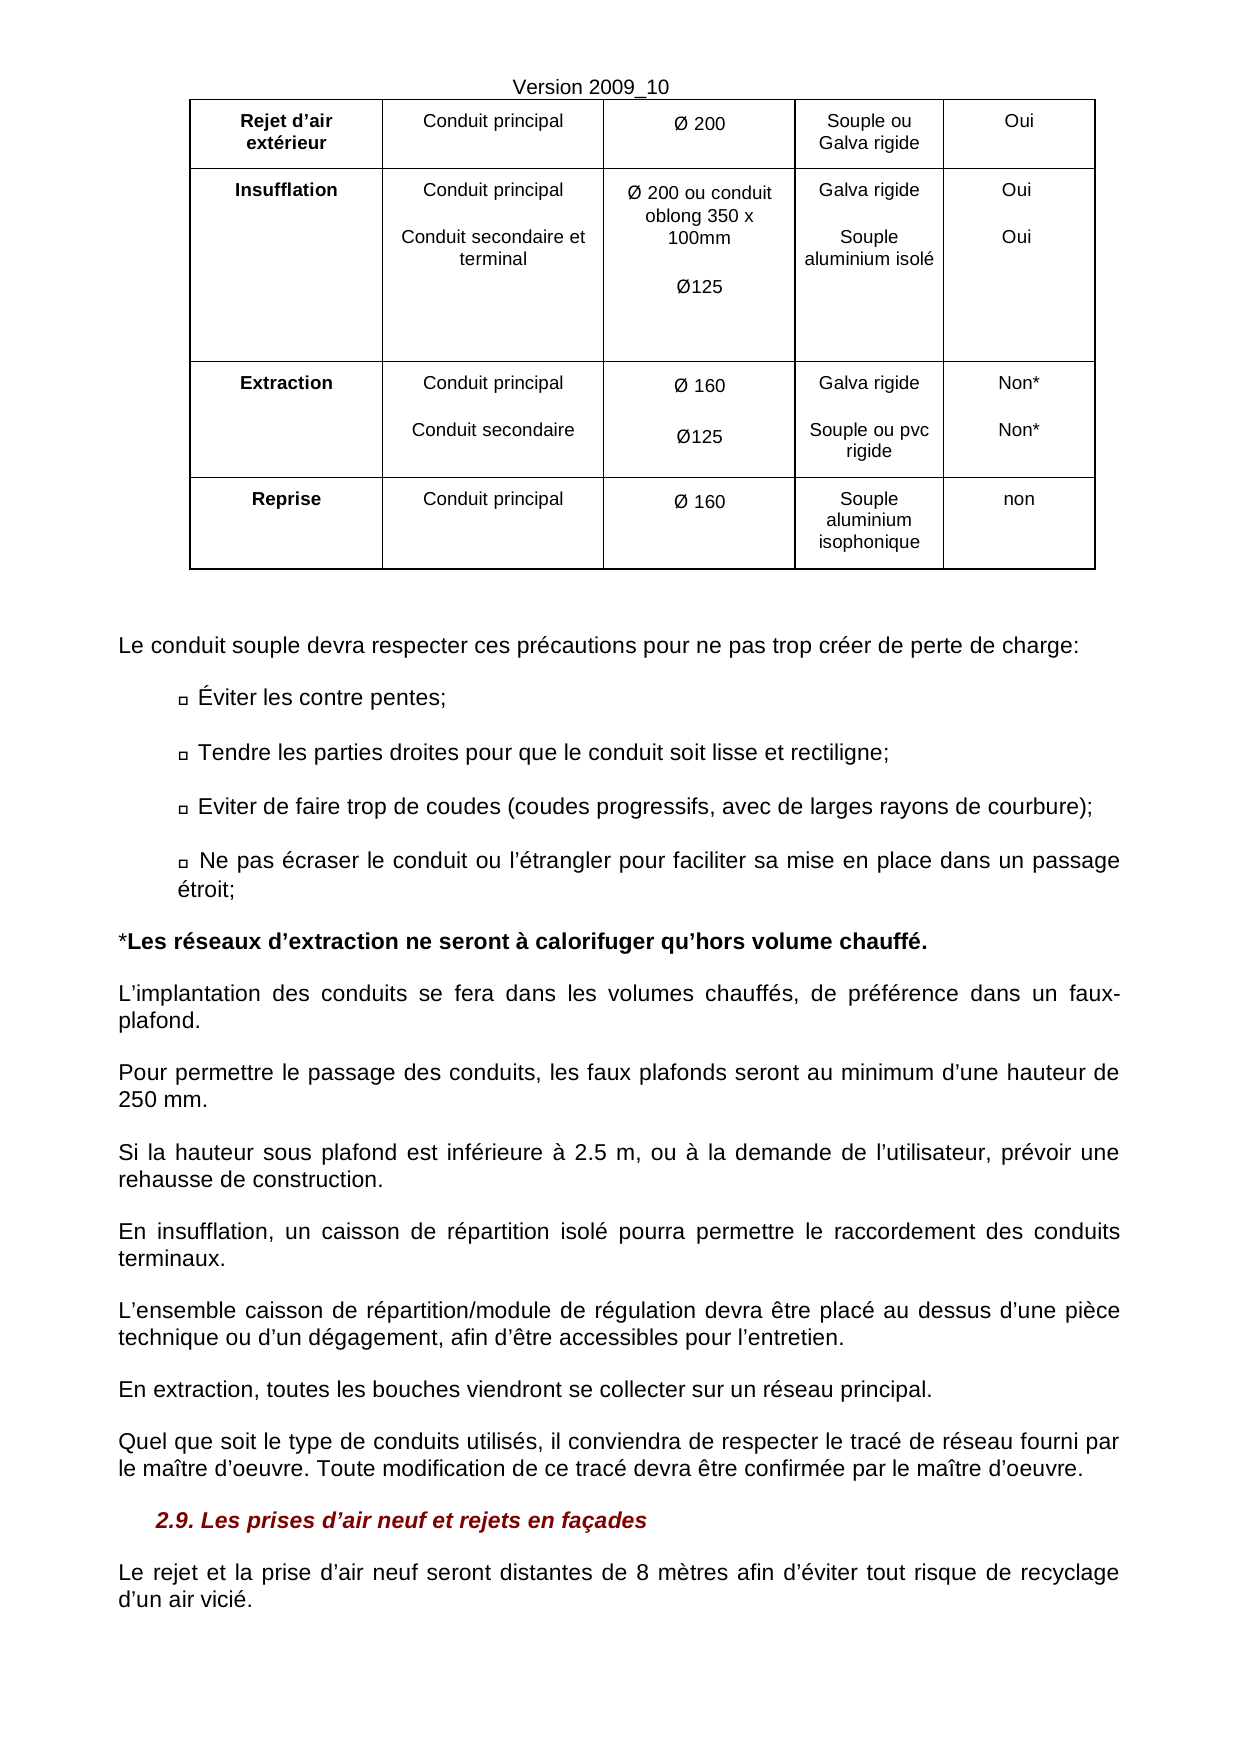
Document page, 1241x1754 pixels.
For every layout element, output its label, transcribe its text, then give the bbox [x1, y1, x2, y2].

table_cell Ø 200 ou conduit oblong 350 x 100mm Ø125 [604, 169, 794, 361]
text Quel que soit le type de conduits utilisés, il conviendra de respecter le tracé de réseau fourni par le maître d’oeuvre. Toute modification de ce tracé devra être confirmée par le maître d’oeuvre. [118, 1427, 1122, 1482]
table_cell Rejet d’air extérieur [191, 100, 382, 168]
text Pour permettre le passage des conduits, les faux plafonds seront au minimum d’une hauteur de 250 mm. [118, 1059, 1122, 1113]
text  Éviter les contre pentes; [118, 684, 1122, 713]
table_cell Souple aluminium isophonique [796, 478, 943, 567]
text  Ne pas écraser le conduit ou l’étrangler pour faciliter sa mise en place dans un passage étroit; [118, 846, 1122, 902]
table_cell Insufflation [191, 169, 382, 361]
table_cell Conduit principal Conduit secondaire et terminal [383, 169, 603, 361]
table_cell Galva rigide Souple ou pvc rigide [796, 362, 943, 477]
table_cell Souple ou Galva rigide [796, 100, 943, 168]
table_cell Oui [944, 100, 1094, 168]
text Le rejet et la prise d’air neuf seront distantes de 8 mètres afin d’éviter tout risque de recyclage d’un air vicié. [118, 1559, 1122, 1613]
table_cell Reprise [191, 478, 382, 567]
table_cell Galva rigide Souple aluminium isolé [796, 169, 943, 361]
text En extraction, toutes les bouches viendront se collecter sur un réseau principal. [118, 1375, 1122, 1402]
text Si la hauteur sous plafond est inférieure à 2.5 m, ou à la demande de l’utilisateur, prévoir une rehausse de construction. [118, 1138, 1122, 1192]
list Les prises d’air neuf et rejets en façades [156, 1507, 1122, 1534]
table_cell Extraction [191, 362, 382, 477]
table_cell Oui Oui [944, 169, 1094, 361]
table_cell Ø 160 Ø125 [604, 362, 794, 477]
table_cell Ø 160 [604, 478, 794, 567]
table_cell Non* Non* [944, 362, 1094, 477]
text *Les réseaux d’extraction ne seront à calorifuger qu’hors volume chauffé. [118, 927, 1122, 954]
text  Eviter de faire trop de coudes (coudes progressifs, avec de larges rayons de courbure); [118, 792, 1122, 821]
text L’implantation des conduits se fera dans les volumes chauffés, de préférence dans un faux-plafond. [118, 979, 1122, 1034]
text  Tendre les parties droites pour que le conduit soit lisse et rectiligne; [118, 738, 1122, 767]
table_cell Conduit principal Conduit secondaire [383, 362, 603, 477]
text L’ensemble caisson de répartition/module de régulation devra être placé au dessus d’une pièce technique ou d’un dégagement, afin d’être accessibles pour l’entretien. [118, 1296, 1122, 1350]
table_cell non [944, 478, 1094, 567]
table_cell Conduit principal [383, 478, 603, 567]
table_cell Conduit principal [383, 100, 603, 168]
text Le conduit souple devra respecter ces précautions pour ne pas trop créer de perte de charge: [118, 632, 1122, 659]
table_cell Ø 200 [604, 100, 794, 168]
text En insufflation, un caisson de répartition isolé pourra permettre le raccordement des conduits terminaux. [118, 1217, 1122, 1271]
